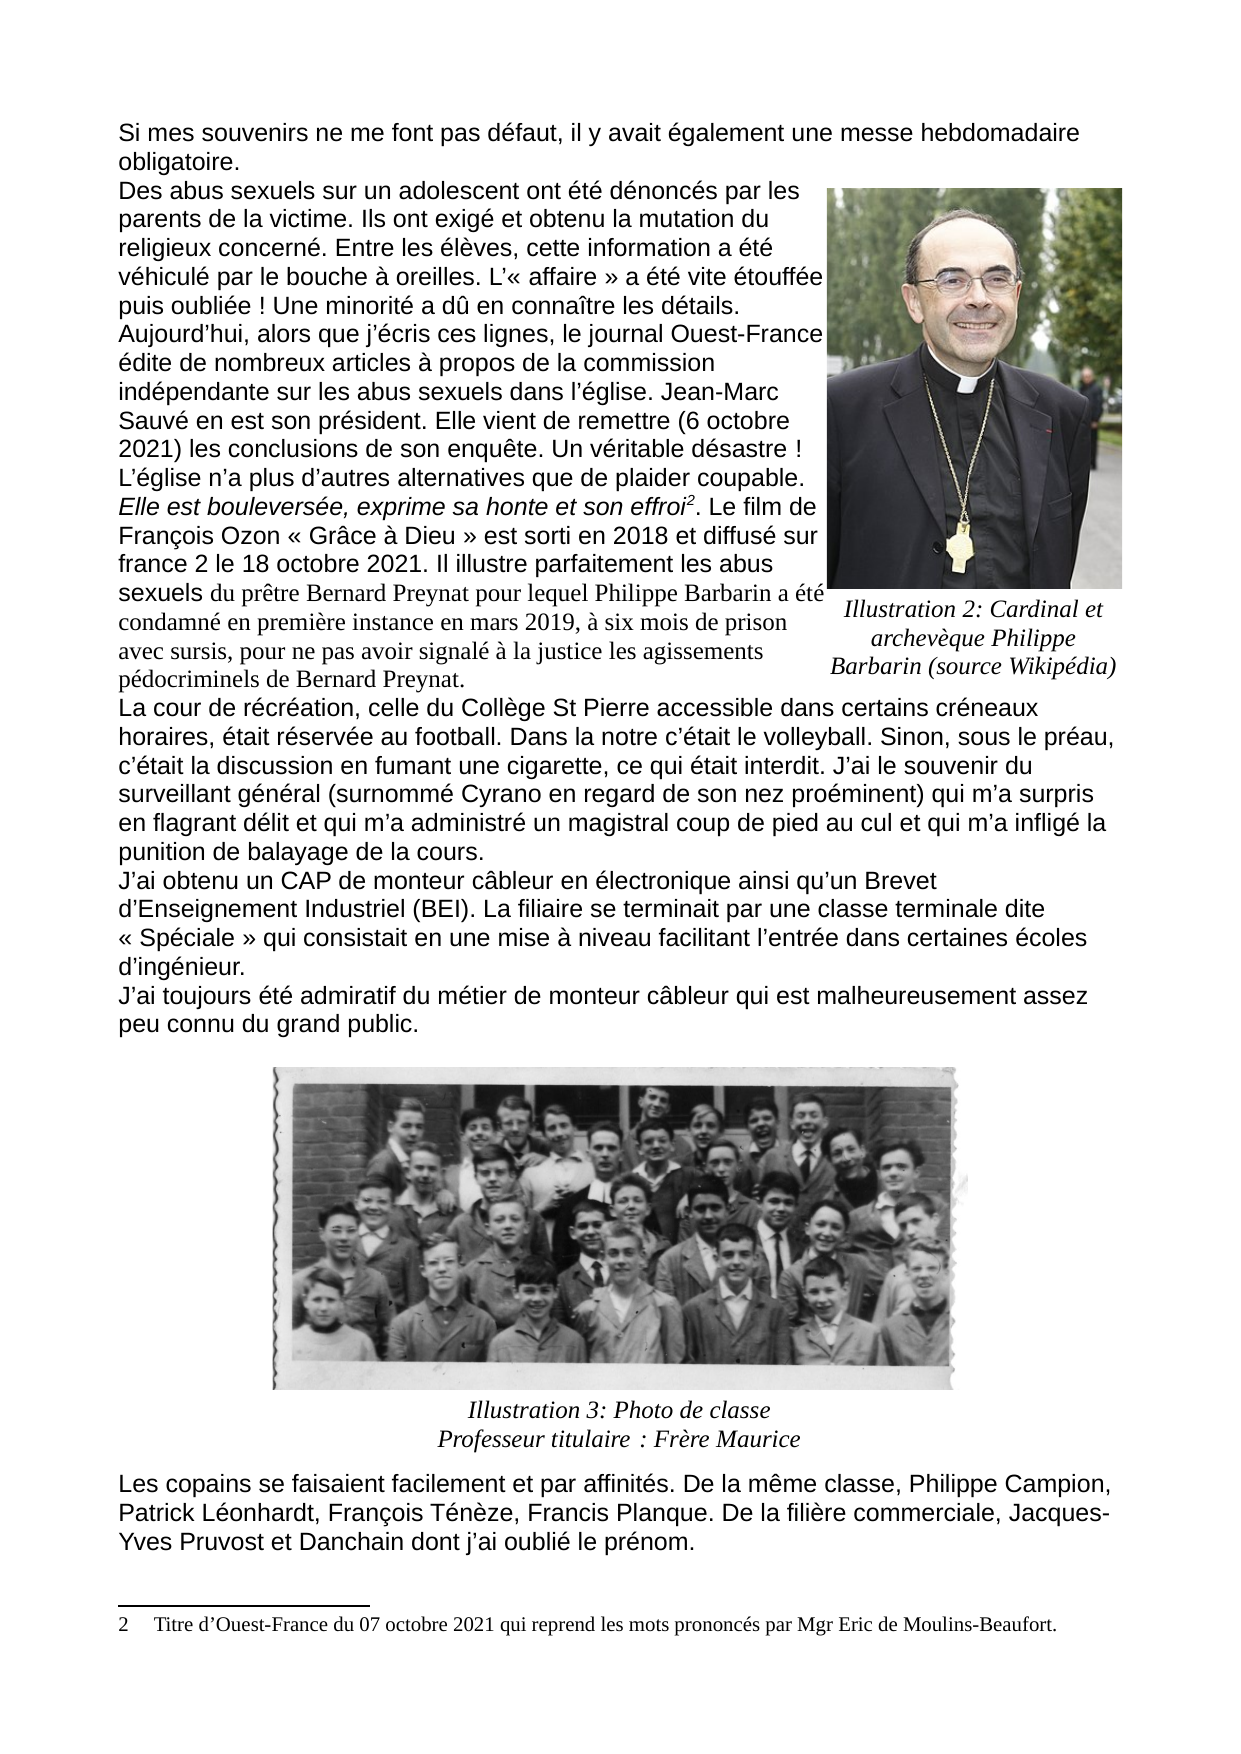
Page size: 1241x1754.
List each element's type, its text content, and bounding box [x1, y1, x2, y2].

picture [826, 188, 1123, 589]
text Les copains se faisaient facilement et par affinités. De la même classe, Philippe Campion, Patrick Léonhardt, François Ténèze, Francis Planque. De la filière commerciale, Jacques-Yves Pruvost et Danchain dont j’ai oublié le prénom. [118, 1469, 1122, 1556]
picture [272, 1067, 968, 1390]
text Professeur titulaire : Frère Maurice [272, 1424, 968, 1452]
text J’ai obtenu un CAP de monteur câbleur en électronique ainsi qu’un Brevet d’Enseignement Industriel (BEI). La filiaire se terminait par une classe terminale dite « Spéciale » qui consistait en une mise à niveau facilitant l’entrée dans certaines écoles d’ingénieur. [118, 866, 1122, 981]
text Titre d’Ouest-France du 07 octobre 2021 qui reprend les mots prononcés par Mgr Eric de Moulins-Beaufort. [118, 1612, 1122, 1636]
text Des abus sexuels sur un adolescent ont été dénoncés par les parents de la victime. Ils ont exigé et obtenu la mutation du religieux concerné. Entre les élèves, cette information a été véhiculé par le bouche à oreilles. L’« affaire » a été vite étouffée puis oubliée ! Une minorité a dû en connaître les détails. Aujourd’hui, alors que j’écris ces lignes, le journal Ouest-France édite de nombreux articles à propos de la commission indépendante sur les abus sexuels dans l’église. Jean-Marc Sauvé en est son président. Elle vient de remettre (6 octobre 2021) les conclusions de son enquête. Un véritable désastre ! L’église n’a plus d’autres alternatives que de plaider coupable. Elle est bouleversée, exprime sa honte et son effroi. Le film de François Ozon « Grâce à Dieu » est sorti en 2018 et diffusé sur france 2 le 18 octobre 2021. Il illustre parfaitement les abus sexuels du prêtre Bernard Preynat pour lequel Philippe Barbarin a été condamné en première instance en mars 2019, à six mois de prison avec sursis, pour ne pas avoir signalé à la justice les agissements pédocriminels de Bernard Preynat. [118, 176, 1122, 693]
text Illustration 2: Cardinal et archevèque Philippe Barbarin (source Wikipédia) [827, 589, 1122, 680]
text J’ai toujours été admiratif du métier de monteur câbleur qui est malheureusement assez peu connu du grand public. [118, 981, 1122, 1038]
text La cour de récréation, celle du Collège St Pierre accessible dans certains créneaux horaires, était réservée au football. Dans la notre c’était le volleyball. Sinon, sous le préau, c’était la discussion en fumant une cigarette, ce qui était interdit. J’ai le souvenir du surveillant général (surnommé Cyrano en regard de son nez proéminent) qui m’a surpris en flagrant délit et qui m’a administré un magistral coup de pied au cul et qui m’a infligé la punition de balayage de la cours. [118, 693, 1122, 866]
text Illustration 3: Photo de classe [272, 1390, 968, 1424]
text Si mes souvenirs ne me font pas défaut, il y avait également une messe hebdomadaire obligatoire. [118, 118, 1122, 176]
